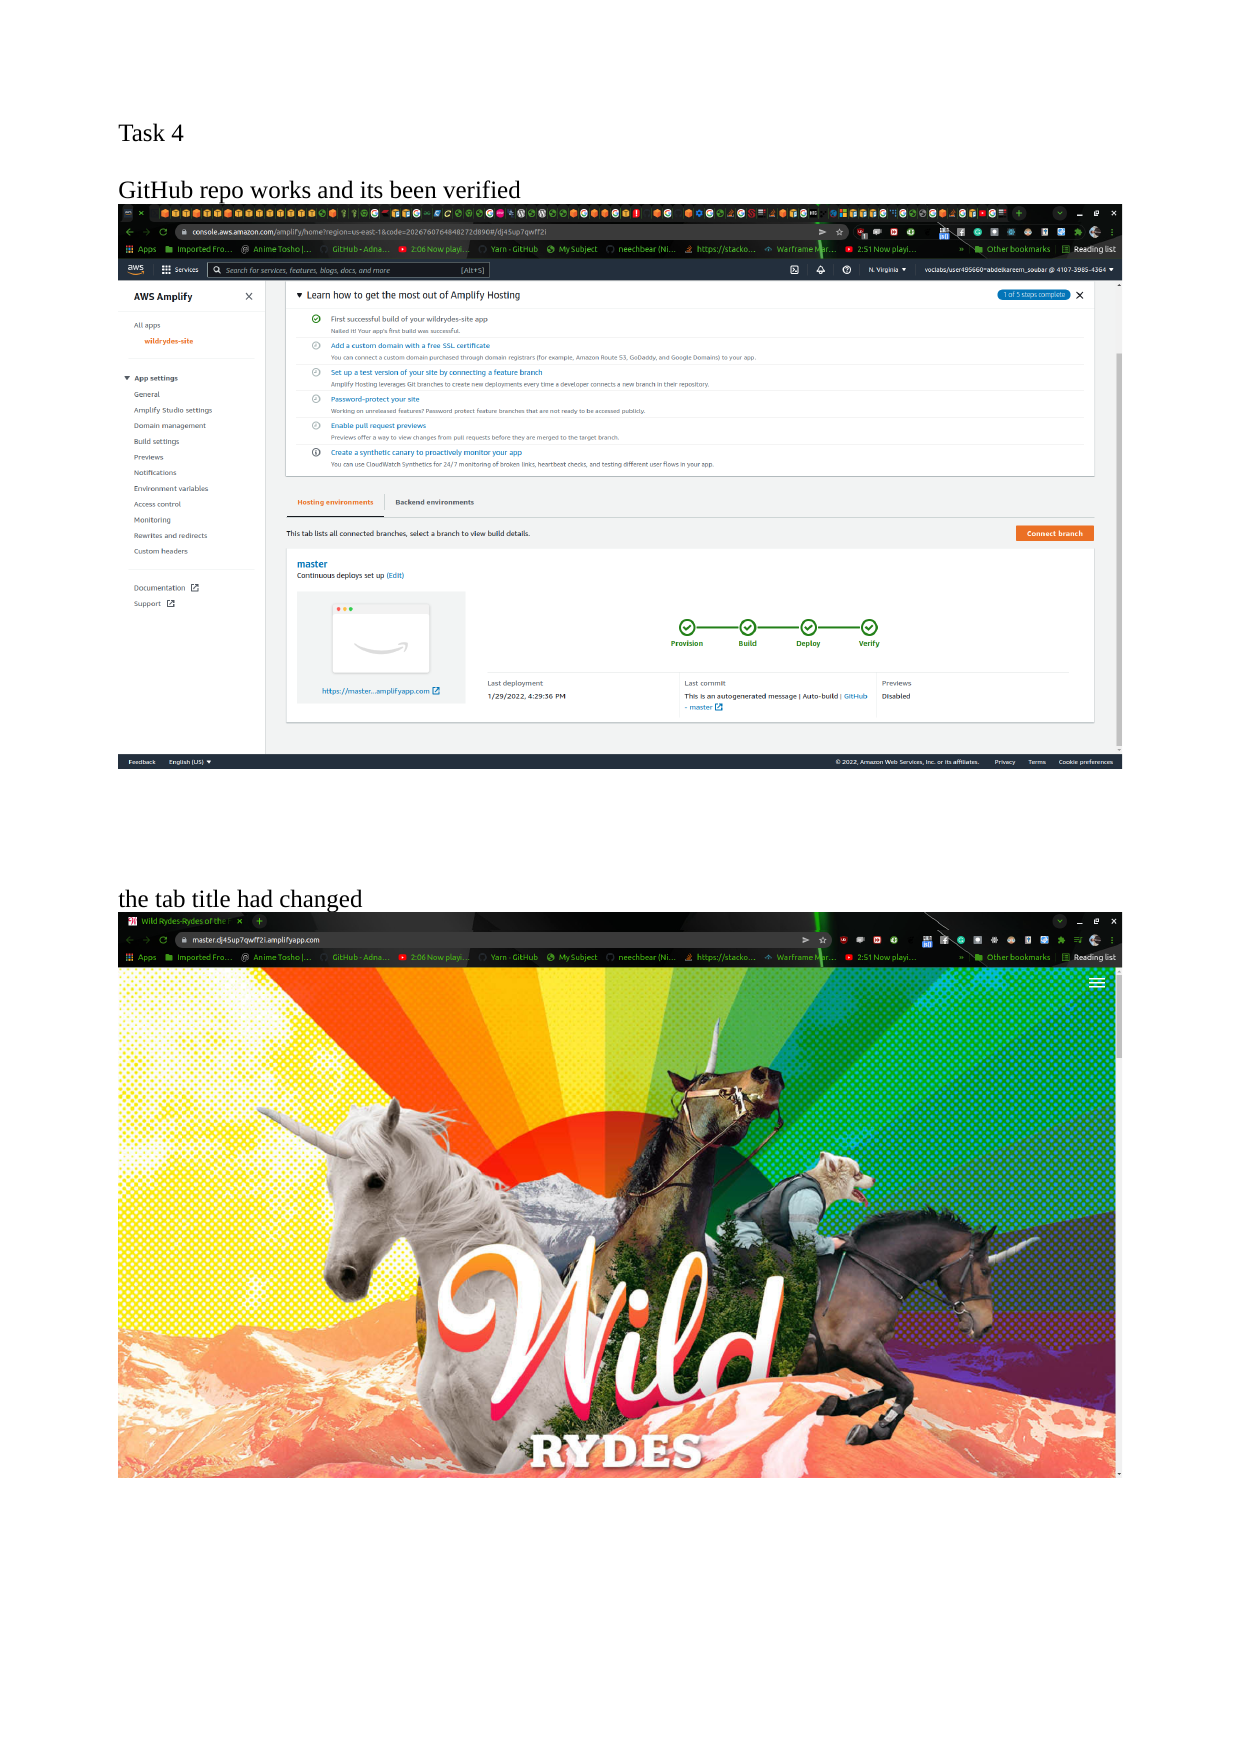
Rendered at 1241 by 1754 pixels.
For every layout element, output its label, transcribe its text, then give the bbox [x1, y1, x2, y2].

picture [118, 912, 1123, 1478]
text GitHub repo works and its been verified [118, 176, 1122, 204]
text the tab title had changed [118, 884, 1122, 912]
picture [118, 204, 1123, 769]
text Task 4 [118, 118, 1122, 147]
